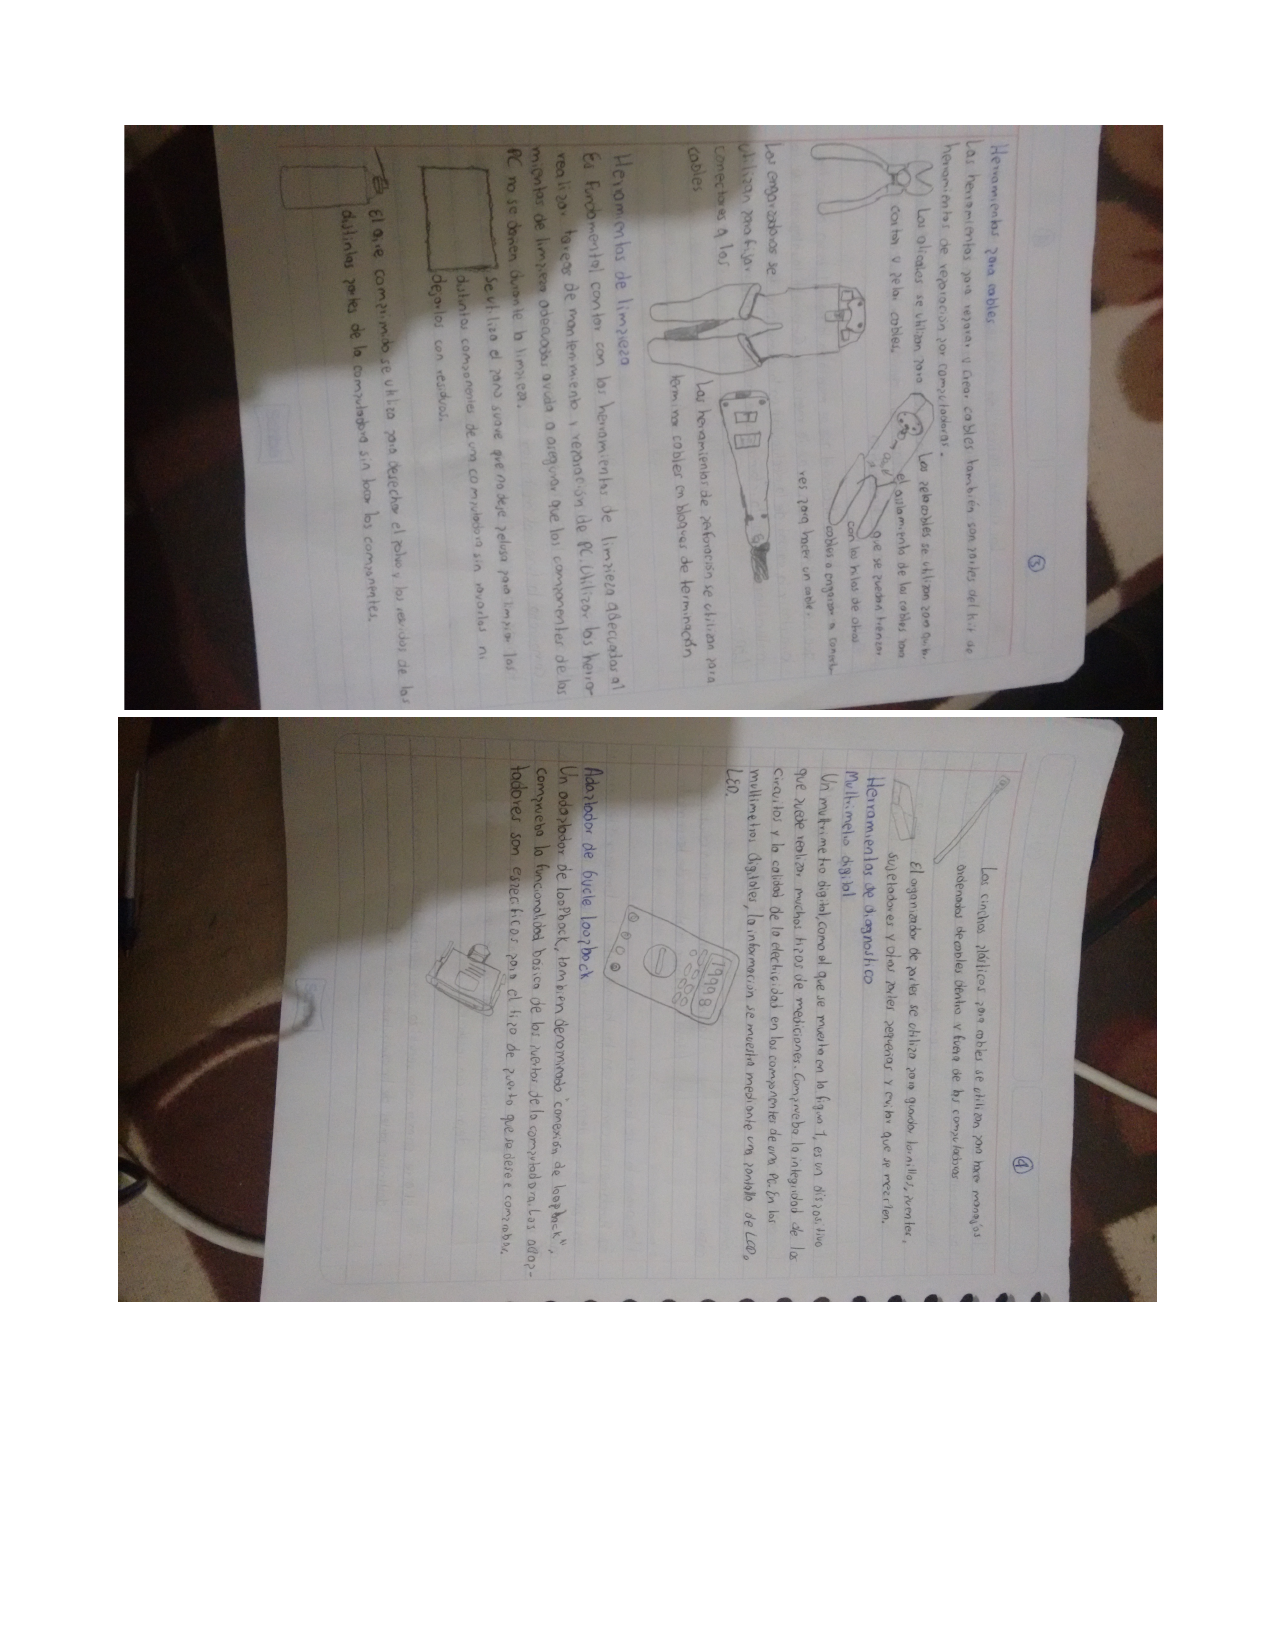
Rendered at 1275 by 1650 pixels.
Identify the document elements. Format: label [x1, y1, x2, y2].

picture [118, 717, 1157, 1302]
picture [124, 125, 1164, 710]
